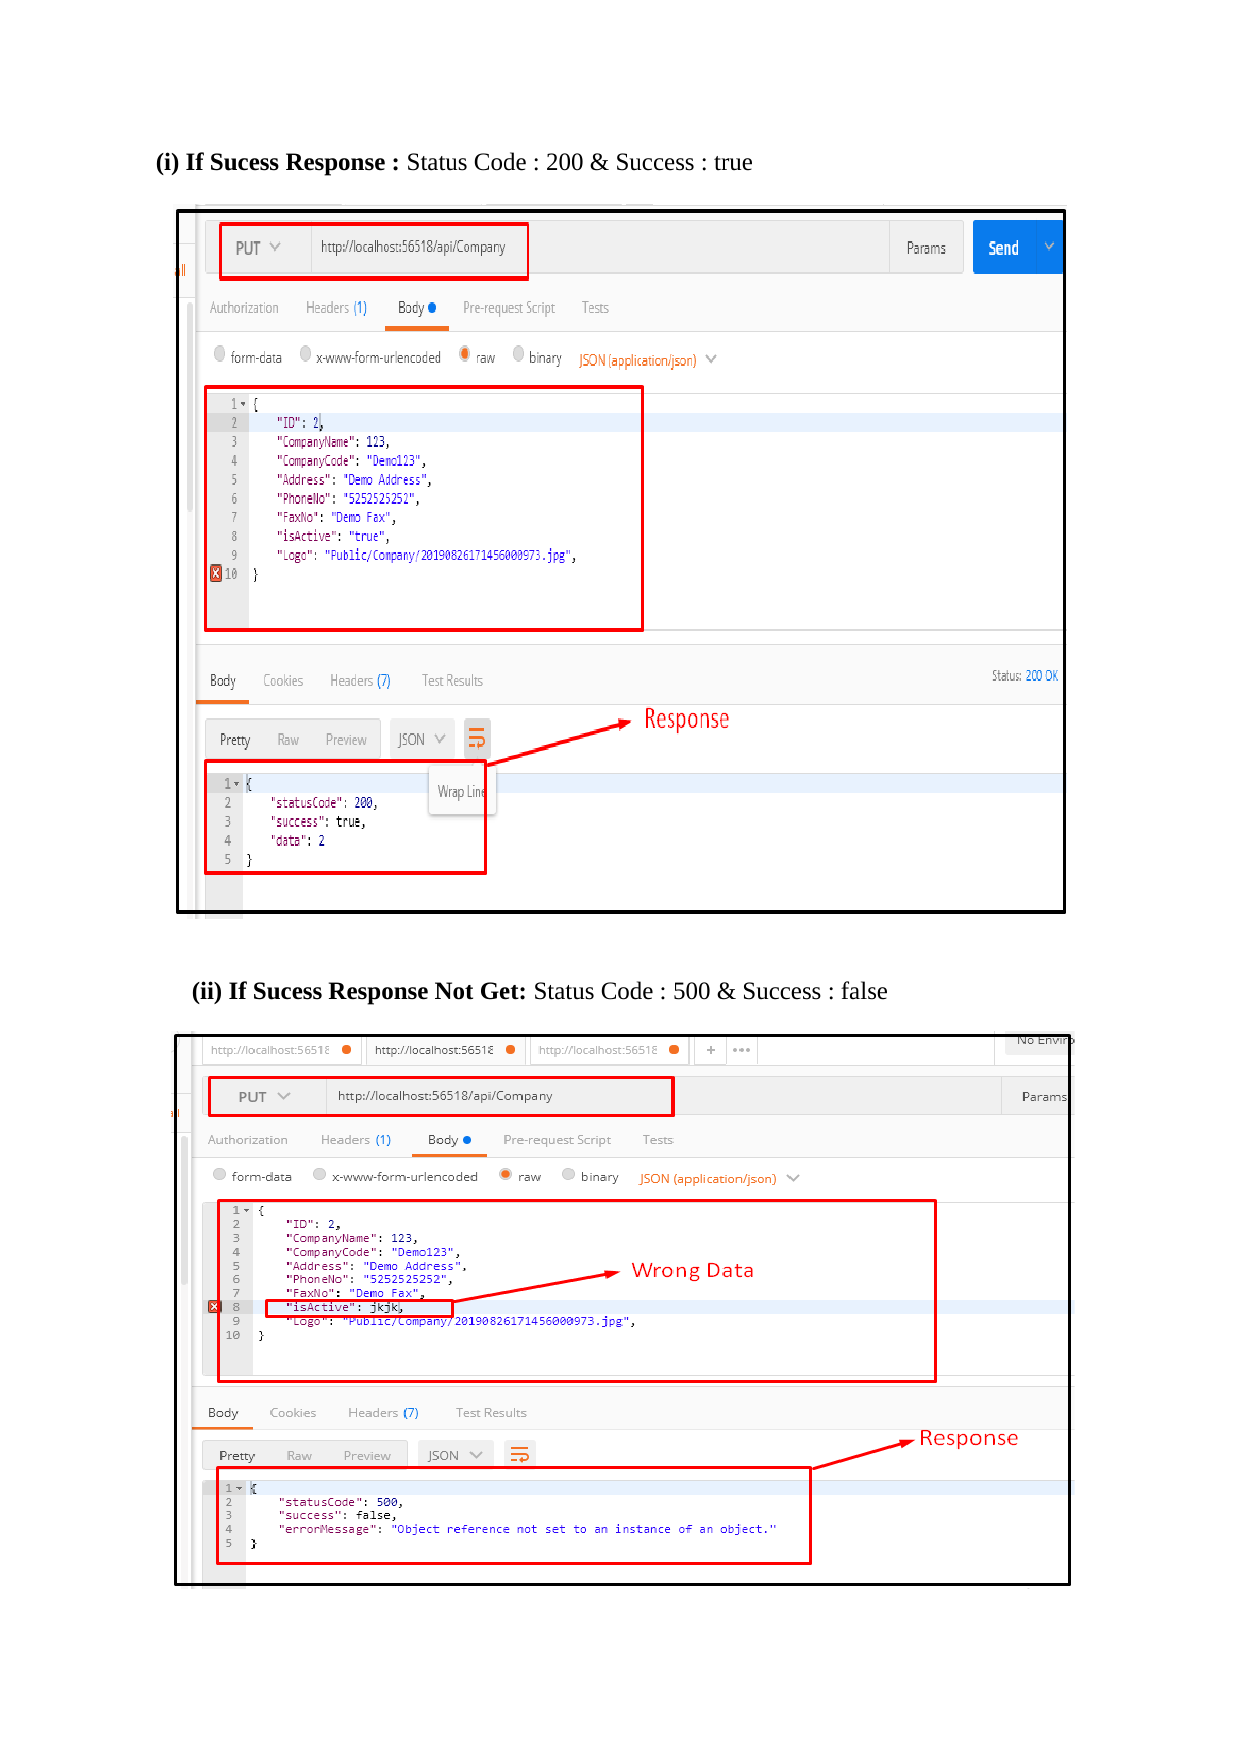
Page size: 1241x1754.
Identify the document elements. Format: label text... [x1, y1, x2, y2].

picture [173, 204, 1067, 919]
text (ii) If Sucess Response Not Get: Status Code : 500 & Success : false [118, 976, 1122, 1005]
picture [171, 1031, 1075, 1589]
text (i) If Sucess Response : Status Code : 200 & Success : true [118, 147, 1122, 176]
